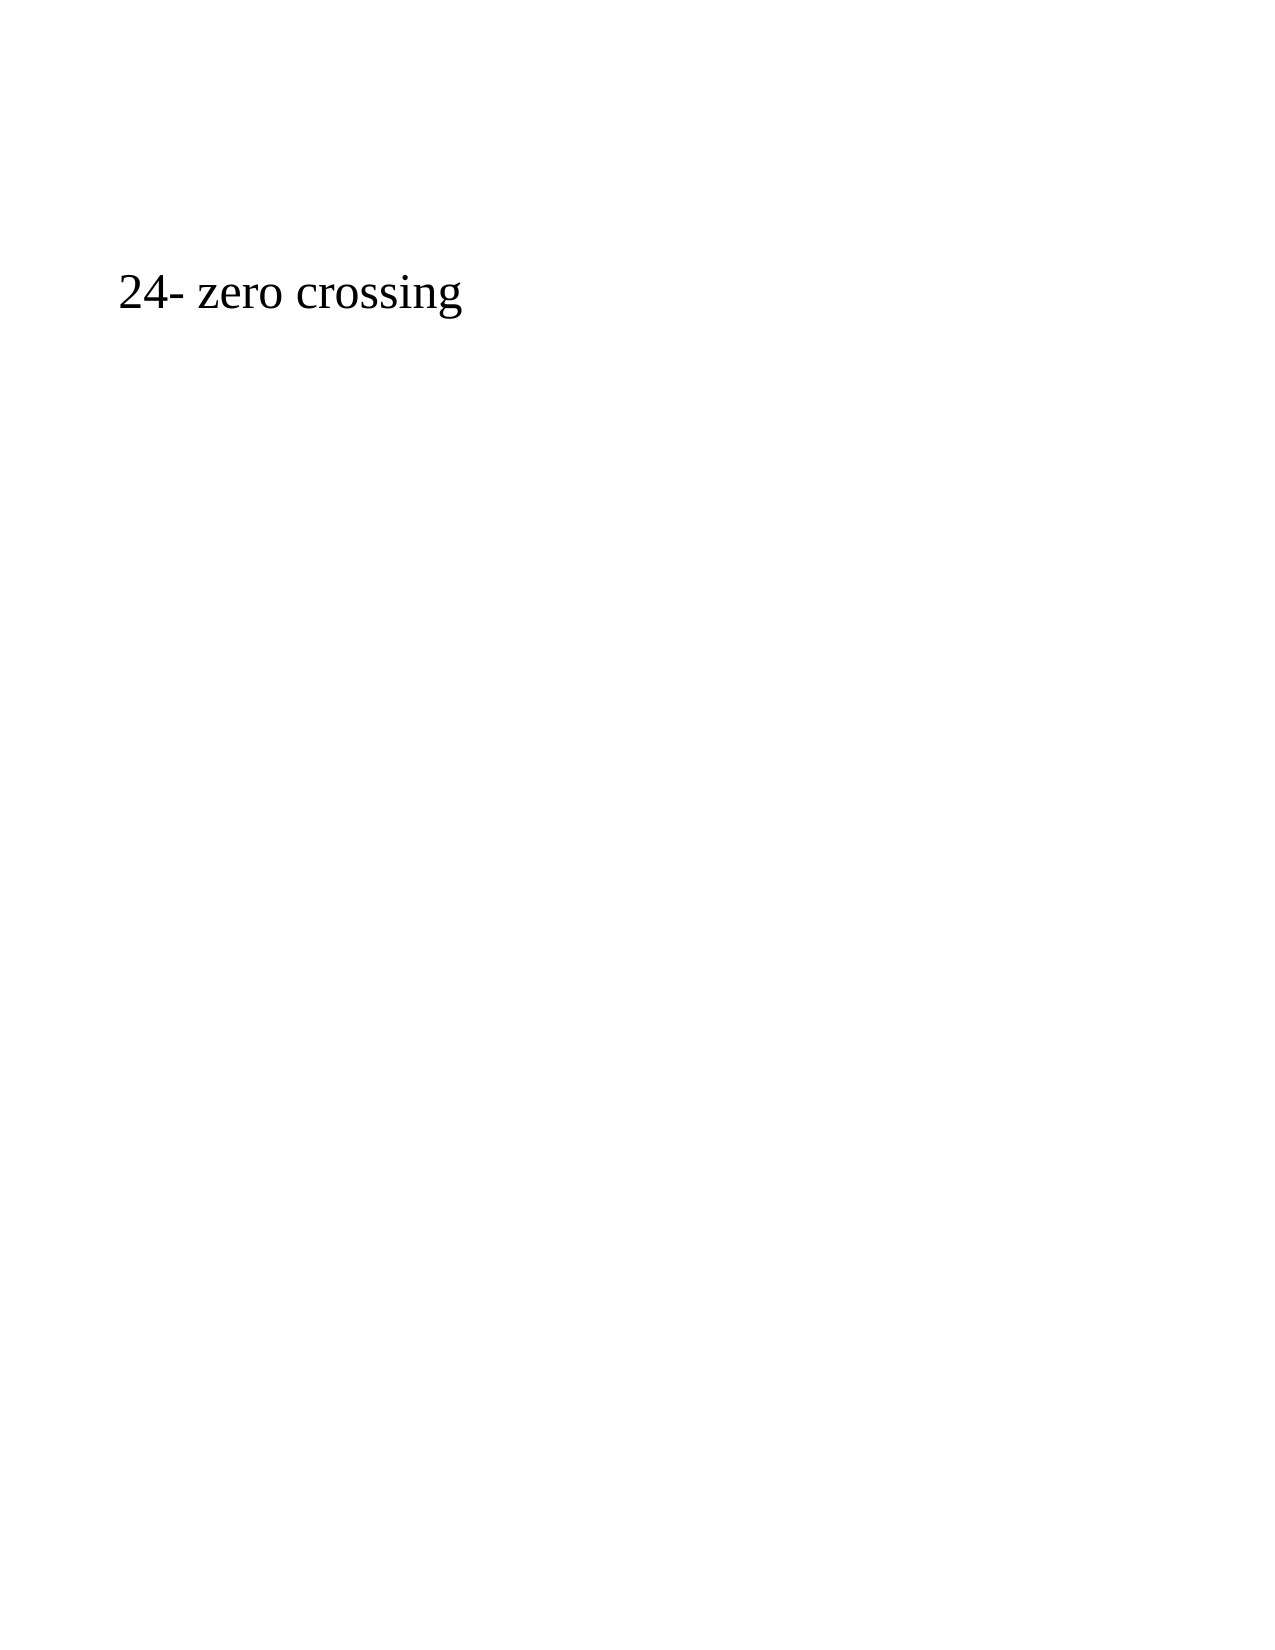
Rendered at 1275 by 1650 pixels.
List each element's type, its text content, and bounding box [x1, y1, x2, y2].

text 24- zero crossing [118, 262, 1157, 319]
